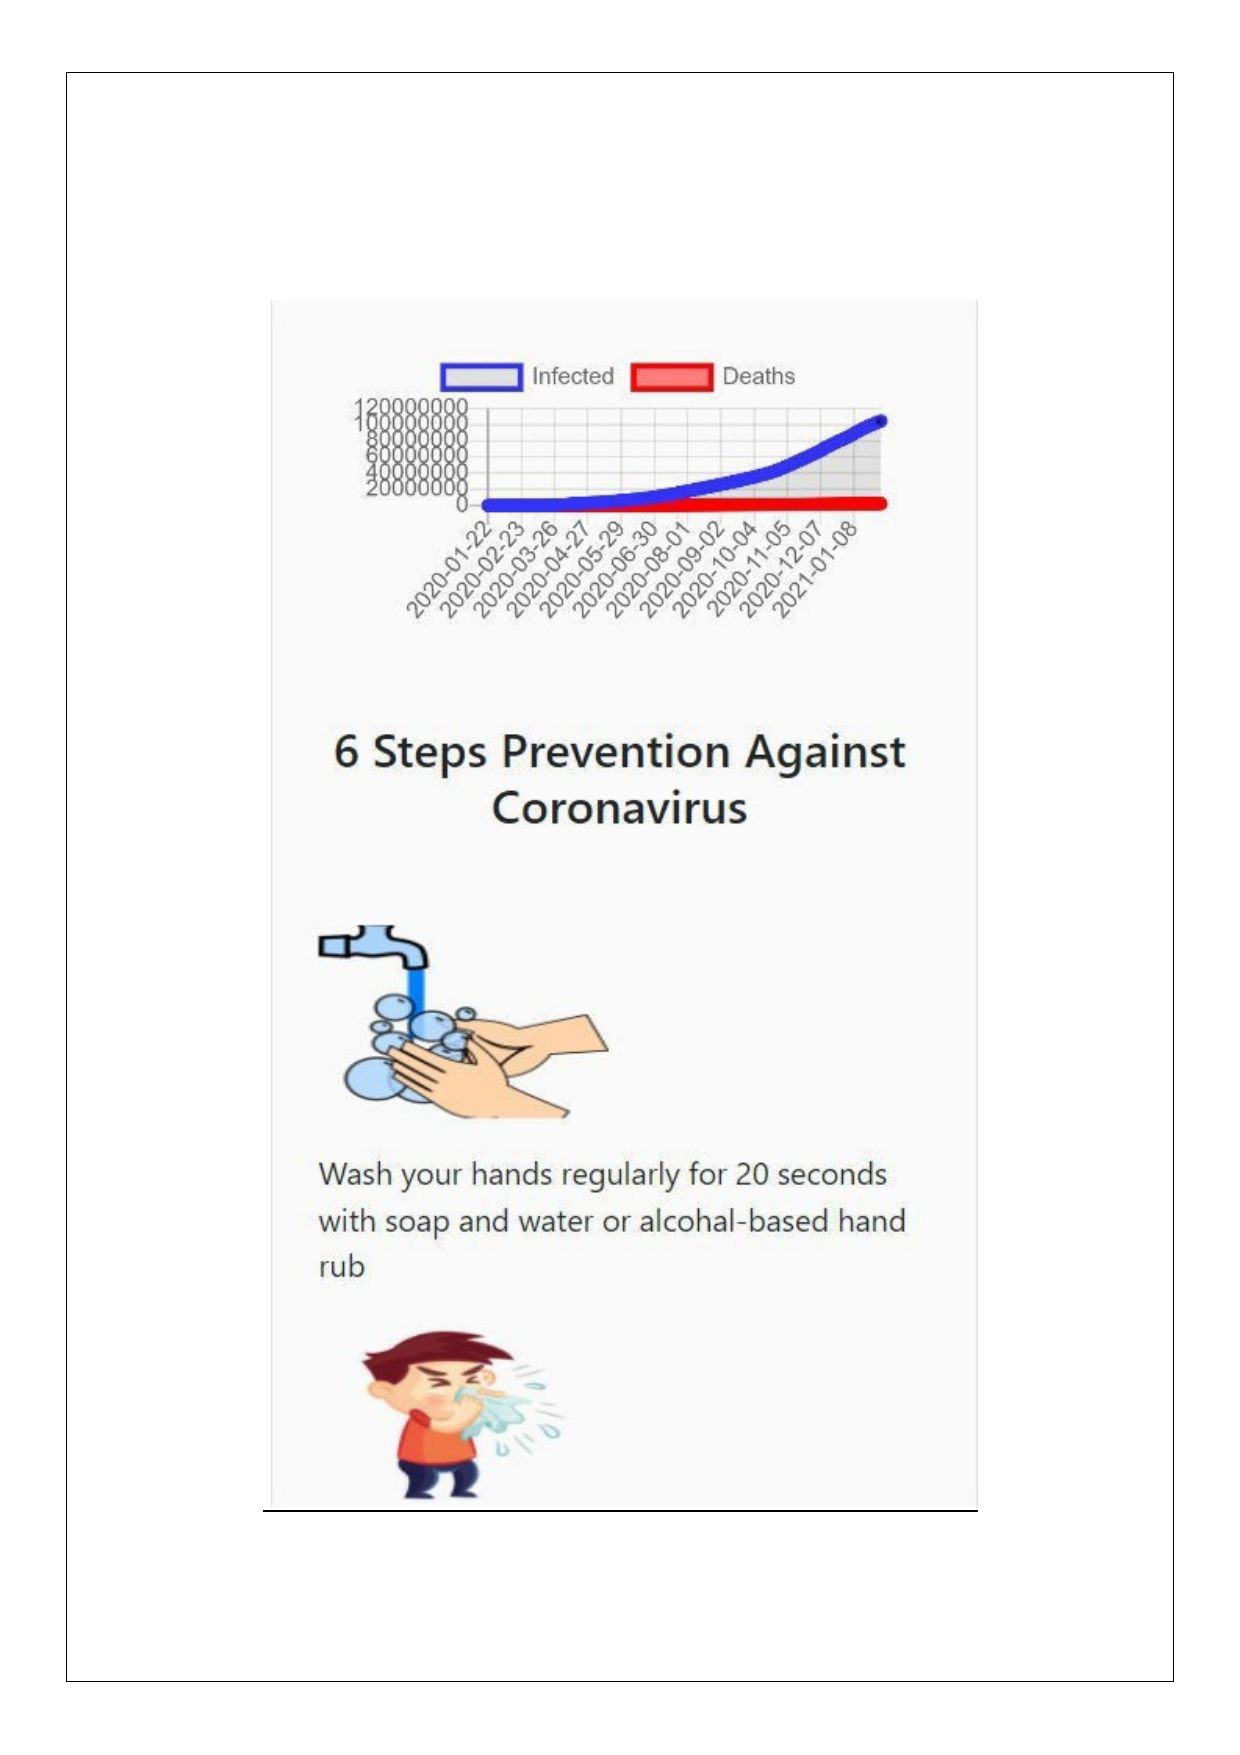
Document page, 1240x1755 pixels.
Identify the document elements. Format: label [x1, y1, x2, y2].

picture [271, 300, 978, 1507]
